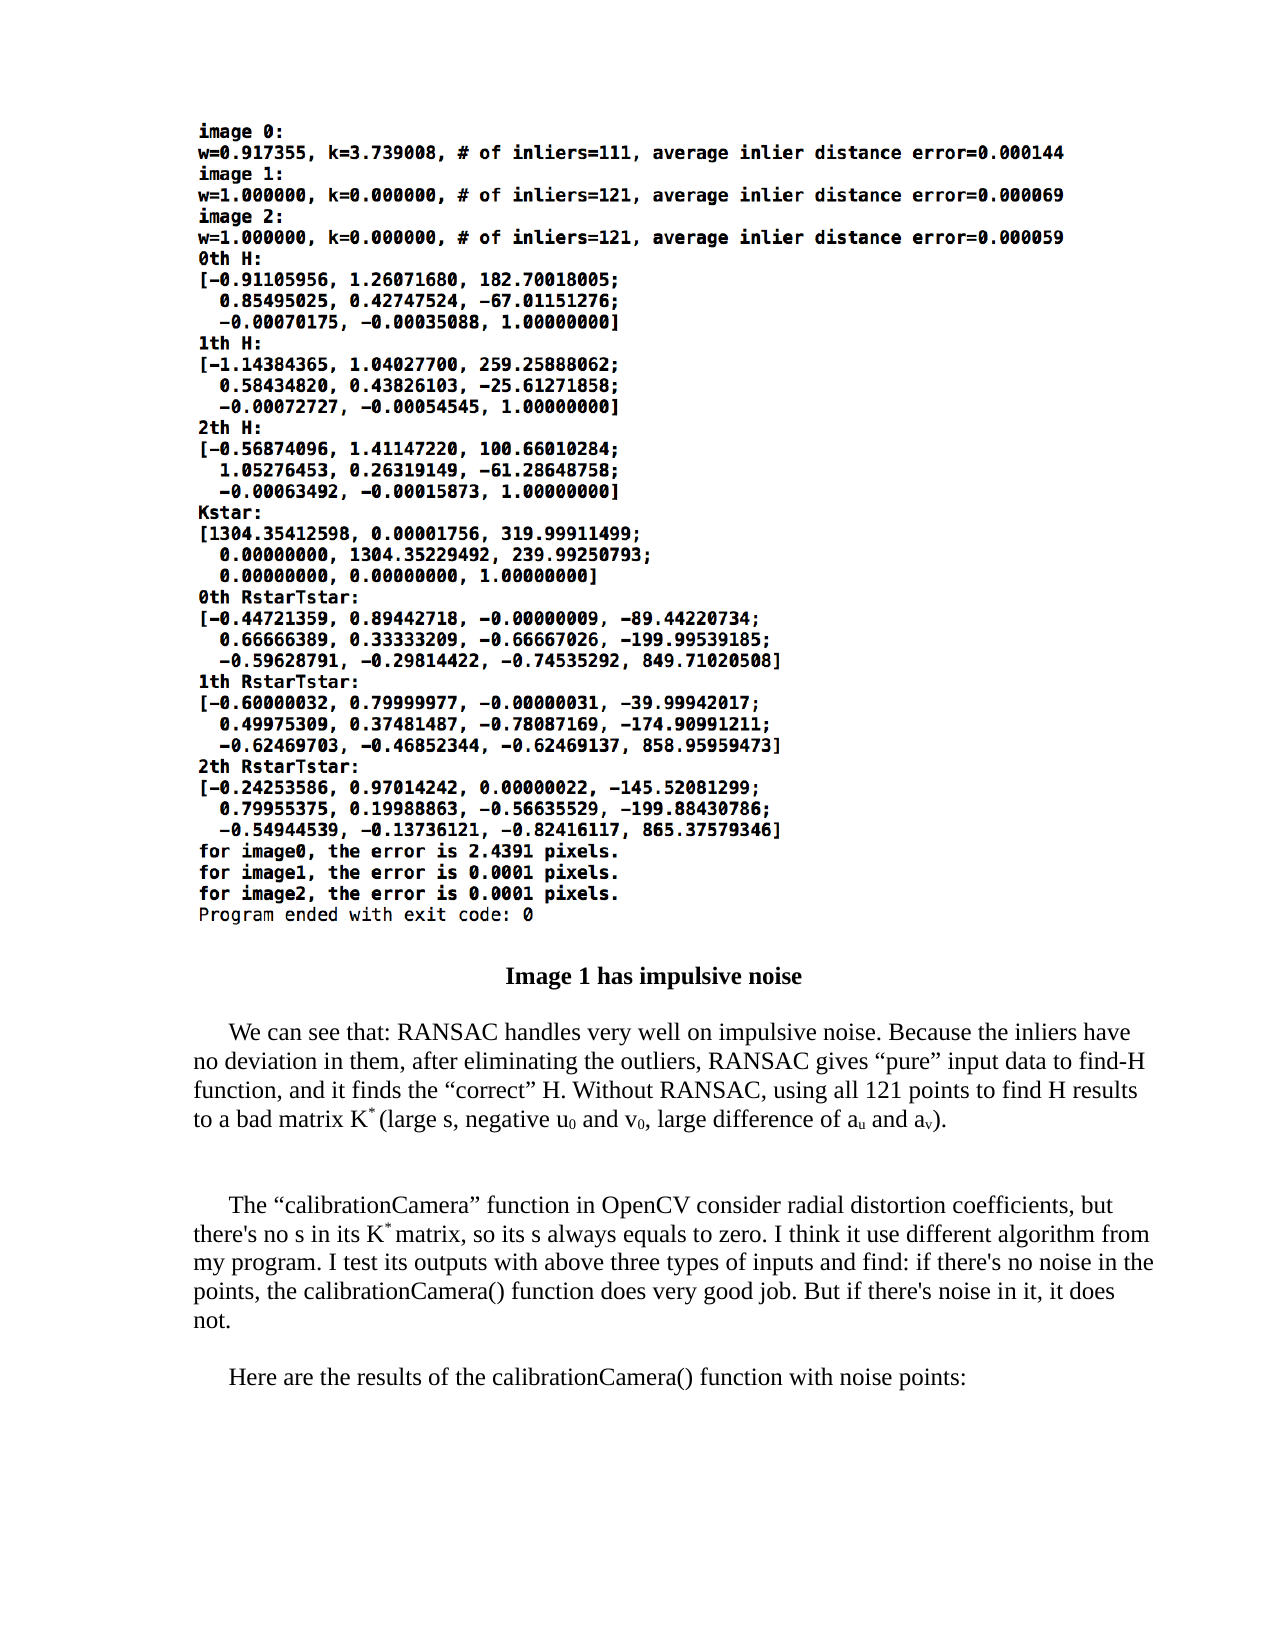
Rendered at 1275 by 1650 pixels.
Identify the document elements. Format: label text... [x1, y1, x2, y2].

picture [193, 118, 1082, 932]
list Here are the results of the calibrationCamera() function with noise points: [156, 1362, 1157, 1391]
list The “calibrationCamera” function in OpenCV consider radial distortion coefficients, but there's no s in its K* matrix, so its s always equals to zero. I think it use different algorithm from my program. I test its outputs with above three types of inputs and find: if there's no noise in the points, the calibrationCamera() function does very good job. But if there's noise in it, it does not. [156, 1190, 1157, 1334]
list We can see that: RANSAC handles very well on impulsive noise. Because the inliers have no deviation in them, after eliminating the outliers, RANSAC gives “pure” input data to find-H function, and it finds the “correct” H. Without RANSAC, using all 121 points to find H results to a bad matrix K* (large s, negative u0 and v0, large difference of au and av). [156, 1017, 1157, 1132]
